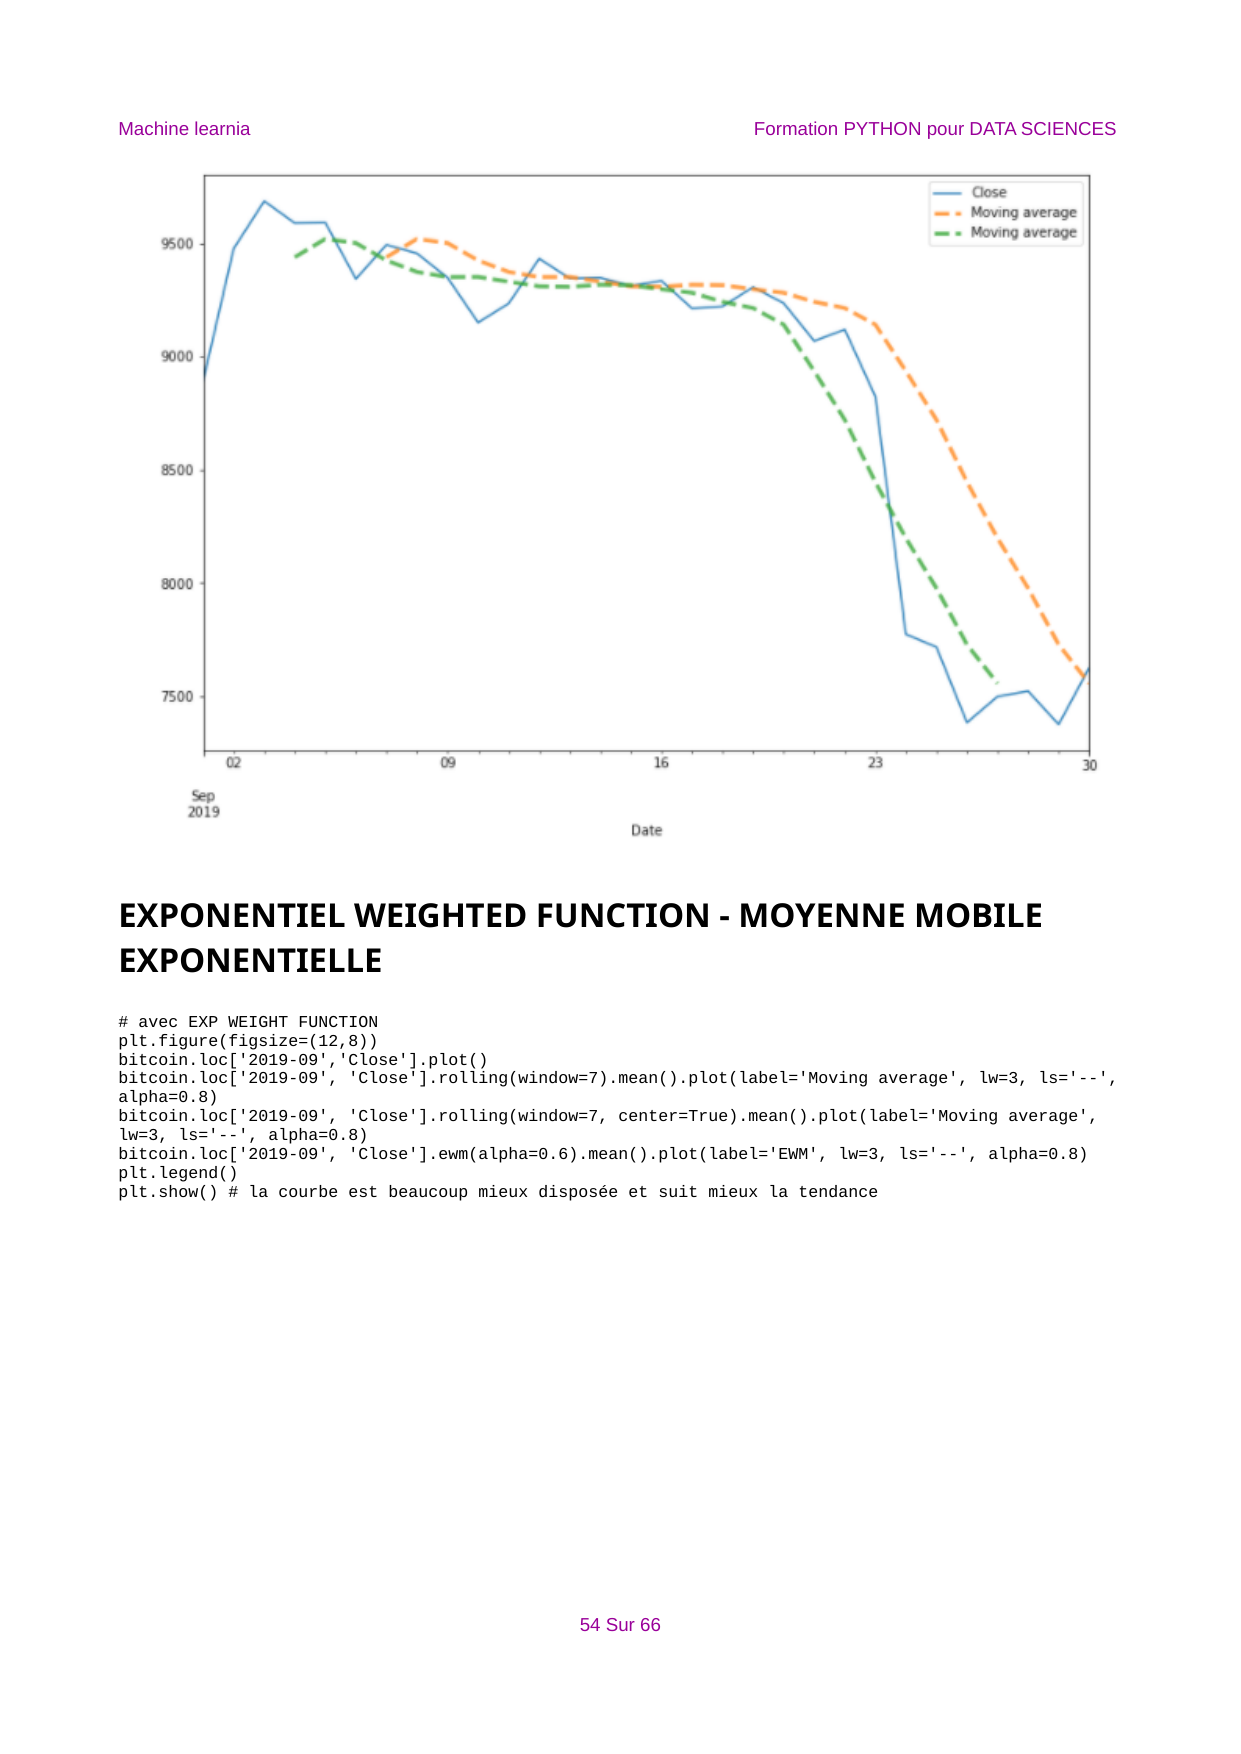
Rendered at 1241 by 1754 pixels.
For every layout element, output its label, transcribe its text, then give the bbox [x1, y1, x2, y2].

text plt.figure(figsize=(12,8)) [118, 1032, 1122, 1051]
picture [129, 169, 1111, 849]
text plt.show() # la courbe est beaucoup mieux disposée et suit mieux la tendance [118, 1183, 1122, 1202]
text plt.legend() [118, 1164, 1122, 1183]
subtitle EXPONENTIEL WEIGHTED FUNCTION - MOYENNE MOBILE EXPONENTIELLE [118, 893, 1122, 982]
text bitcoin.loc['2019-09', 'Close'].rolling(window=7, center=True).mean().plot(label='Moving average', lw=3, ls='--', alpha=0.8) [118, 1108, 1122, 1145]
text bitcoin.loc['2019-09','Close'].plot() [118, 1051, 1122, 1070]
text bitcoin.loc['2019-09', 'Close'].ewm(alpha=0.6).mean().plot(label='EWM', lw=3, ls='--', alpha=0.8) [118, 1145, 1122, 1164]
text # avec EXP WEIGHT FUNCTION [118, 1013, 1122, 1032]
text bitcoin.loc['2019-09', 'Close'].rolling(window=7).mean().plot(label='Moving average', lw=3, ls='--', alpha=0.8) [118, 1070, 1122, 1108]
